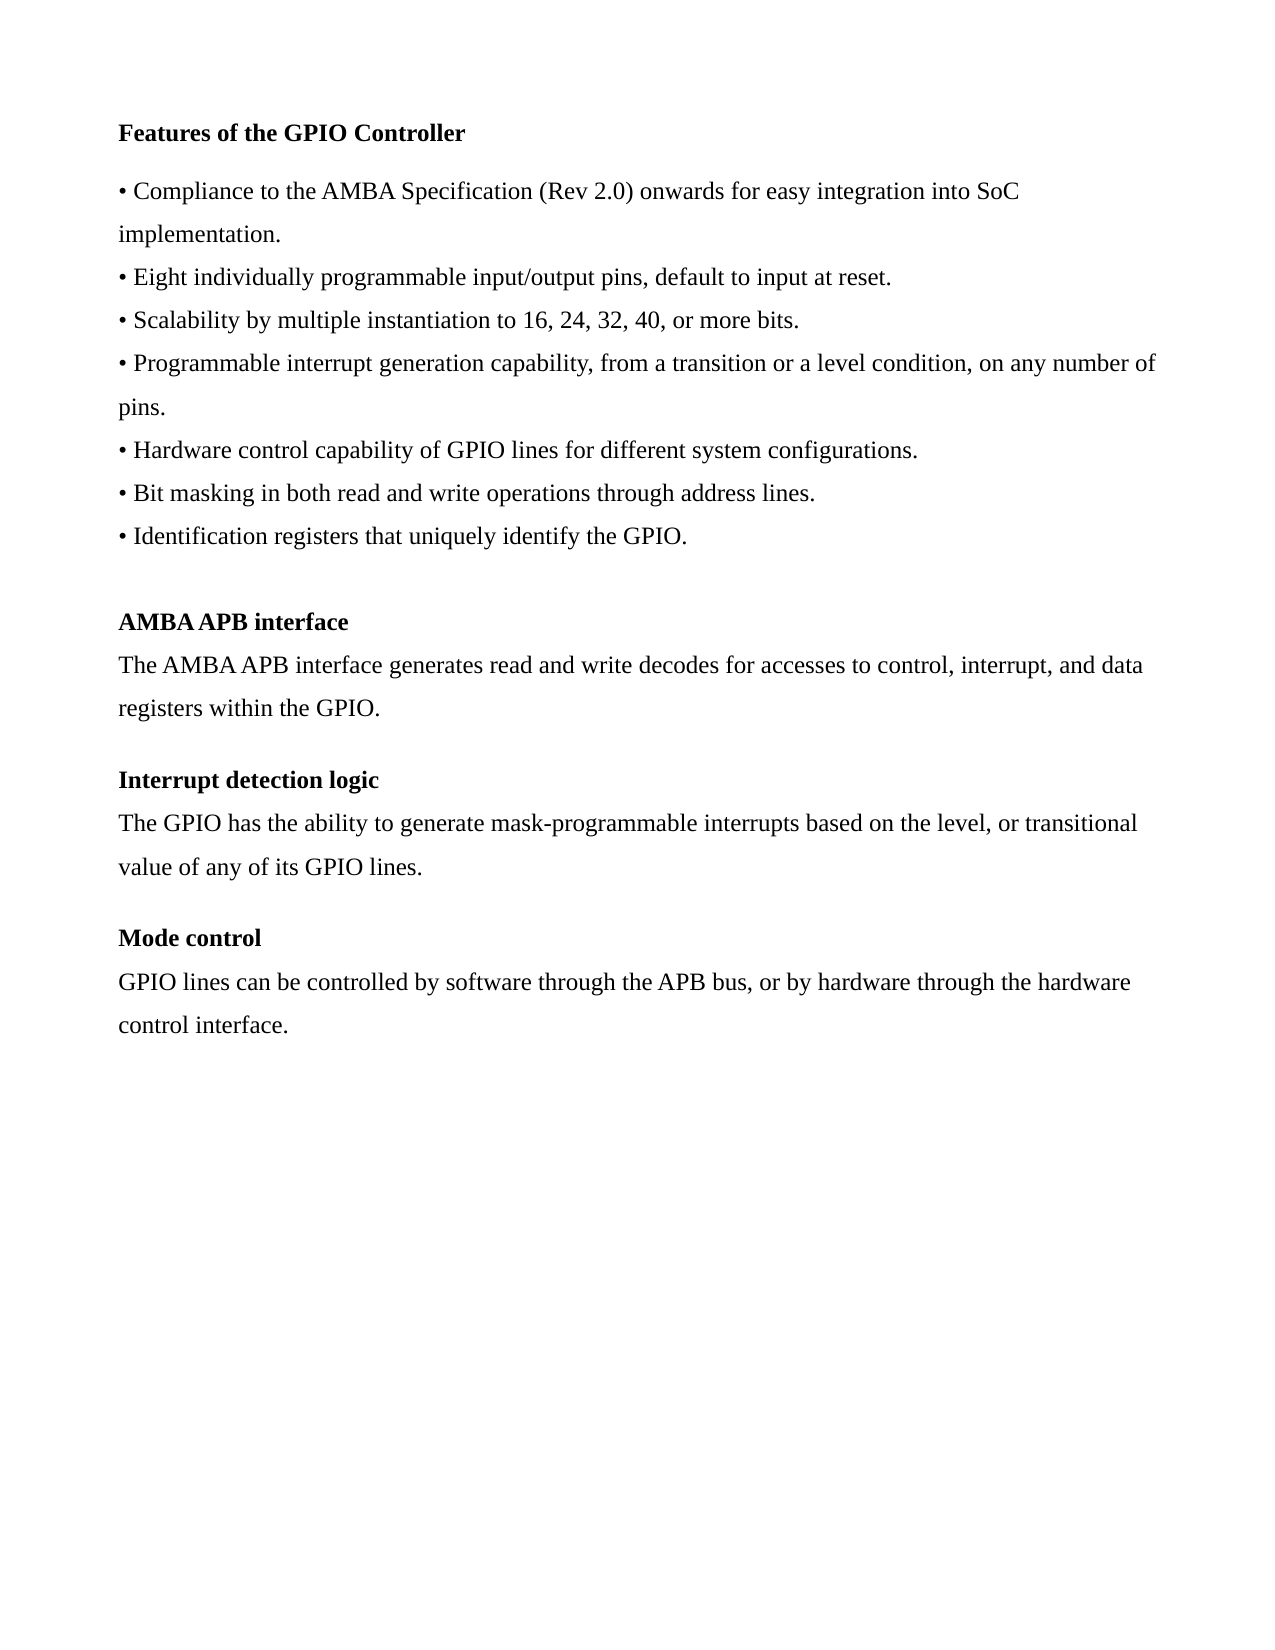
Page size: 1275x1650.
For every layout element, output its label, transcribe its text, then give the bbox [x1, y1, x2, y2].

text • Identification registers that uniquely identify the GPIO. [118, 521, 1157, 550]
text • Hardware control capability of GPIO lines for different system configurations. [118, 435, 1157, 463]
text • Programmable interrupt generation capability, from a transition or a level condition, on any number of pins. [118, 348, 1157, 420]
text • Eight individually programmable input/output pins, default to input at reset. [118, 262, 1157, 291]
text Mode control [118, 923, 1157, 952]
text Interrupt detection logic [118, 765, 1157, 794]
text GPIO lines can be controlled by software through the APB bus, or by hardware through the hardware control interface. [118, 967, 1157, 1038]
text The AMBA APB interface generates read and write decodes for accesses to control, interrupt, and data registers within the GPIO. [118, 650, 1157, 722]
text • Bit masking in both read and write operations through address lines. [118, 478, 1157, 507]
text AMBA APB interface [118, 607, 1157, 636]
text • Scalability by multiple instantiation to 16, 24, 32, 40, or more bits. [118, 305, 1157, 334]
text The GPIO has the ability to generate mask-programmable interrupts based on the level, or transitional value of any of its GPIO lines. [118, 808, 1157, 880]
subtitle Features of the GPIO Controller [118, 118, 1157, 147]
text • Compliance to the AMBA Specification (Rev 2.0) onwards for easy integration into SoC implementation. [118, 176, 1157, 248]
